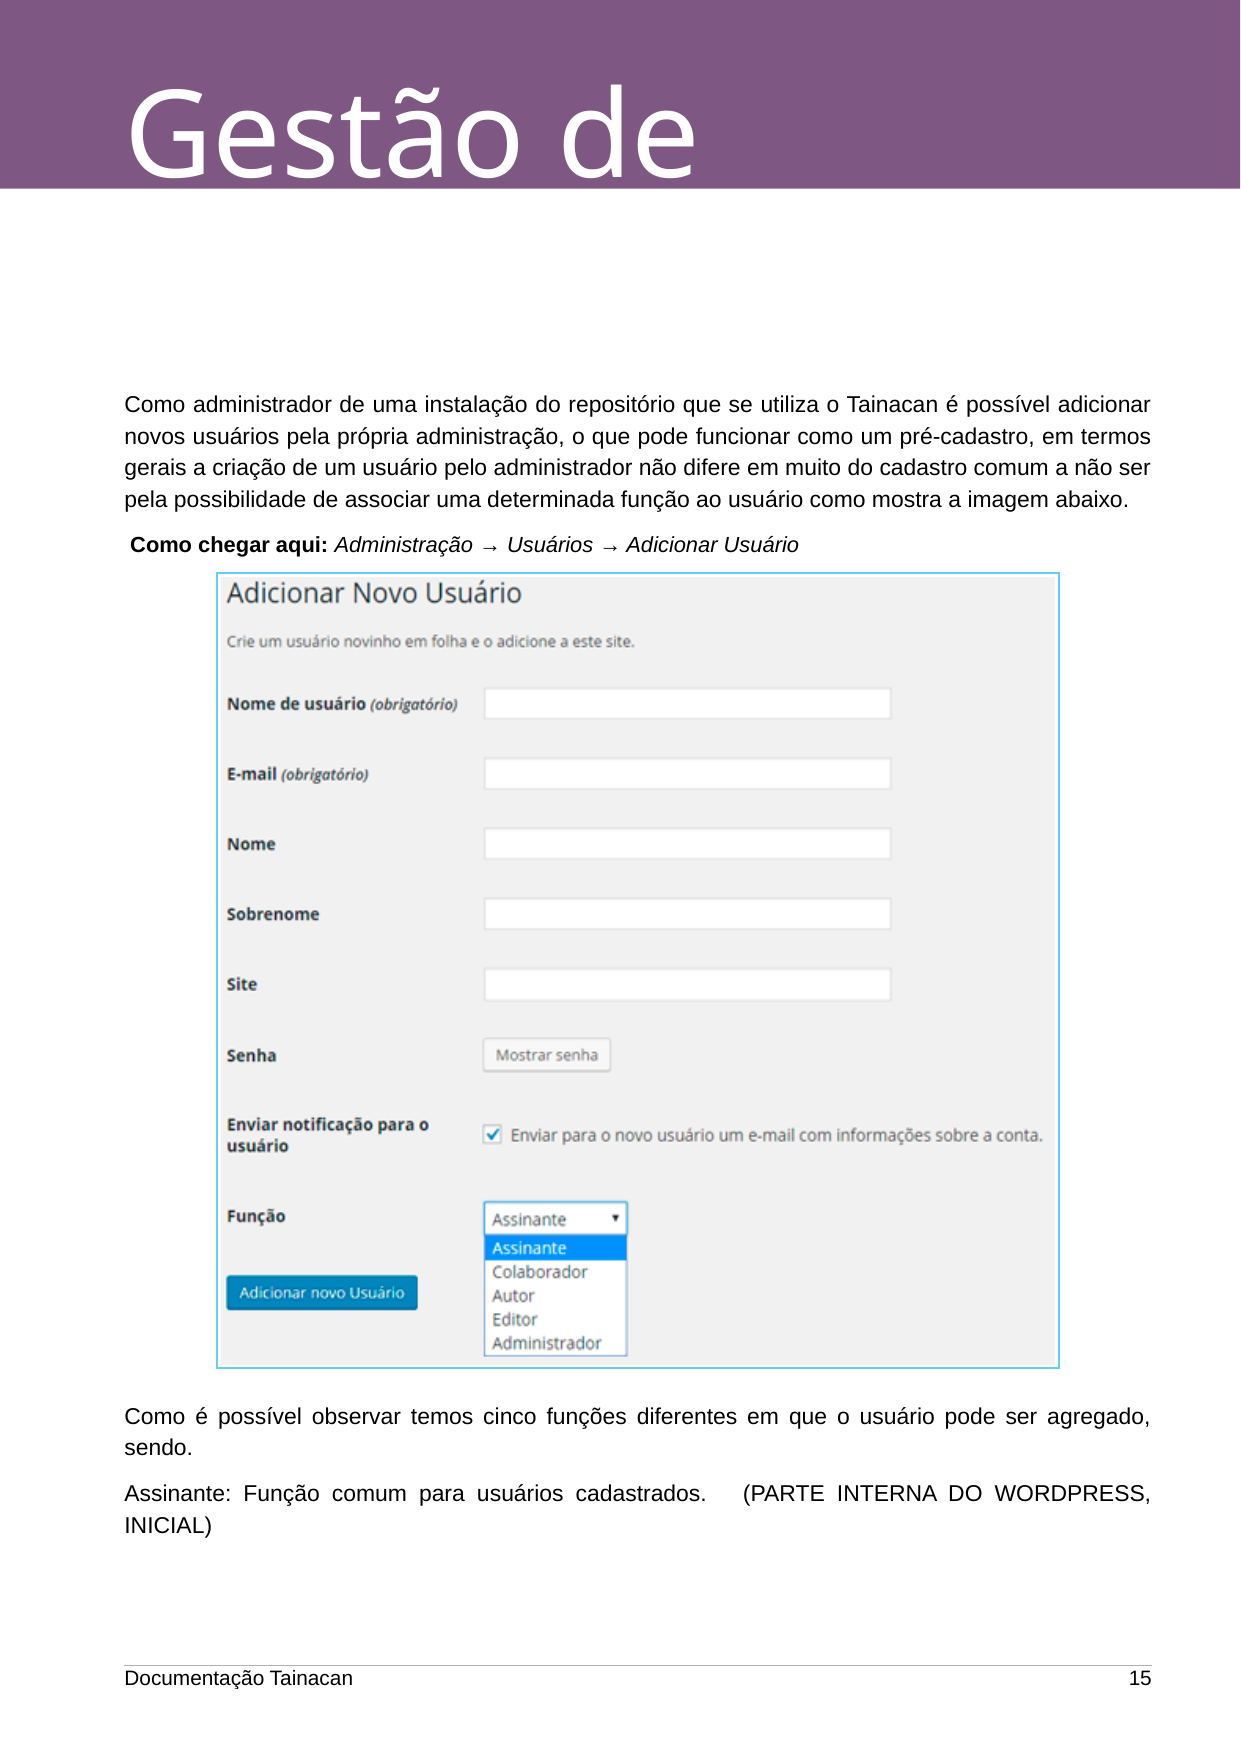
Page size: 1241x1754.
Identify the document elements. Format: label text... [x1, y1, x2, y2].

text Como administrador de uma instalação do repositório que se utiliza o Tainacan é possível adicionar novos usuários pela própria administração, o que pode funcionar como um pré-cadastro, em termos gerais a criação de um usuário pelo administrador não difere em muito do cadastro comum a não ser pela possibilidade de associar uma determinada função ao usuário como mostra a imagem abaixo. [124, 391, 1152, 512]
text Assinante: Função comum para usuários cadastrados. (PARTE INTERNA DO WORDPRESS, INICIAL) [124, 1480, 1152, 1538]
text Como é possível observar temos cinco funções diferentes em que o usuário pode ser agregado, sendo. [124, 1403, 1152, 1461]
text Como chegar aqui: Administração → Usuários → Adicionar Usuário [130, 532, 1152, 557]
subtitle Gestão de Usuário [124, 189, 1152, 379]
picture [220, 577, 1055, 1365]
